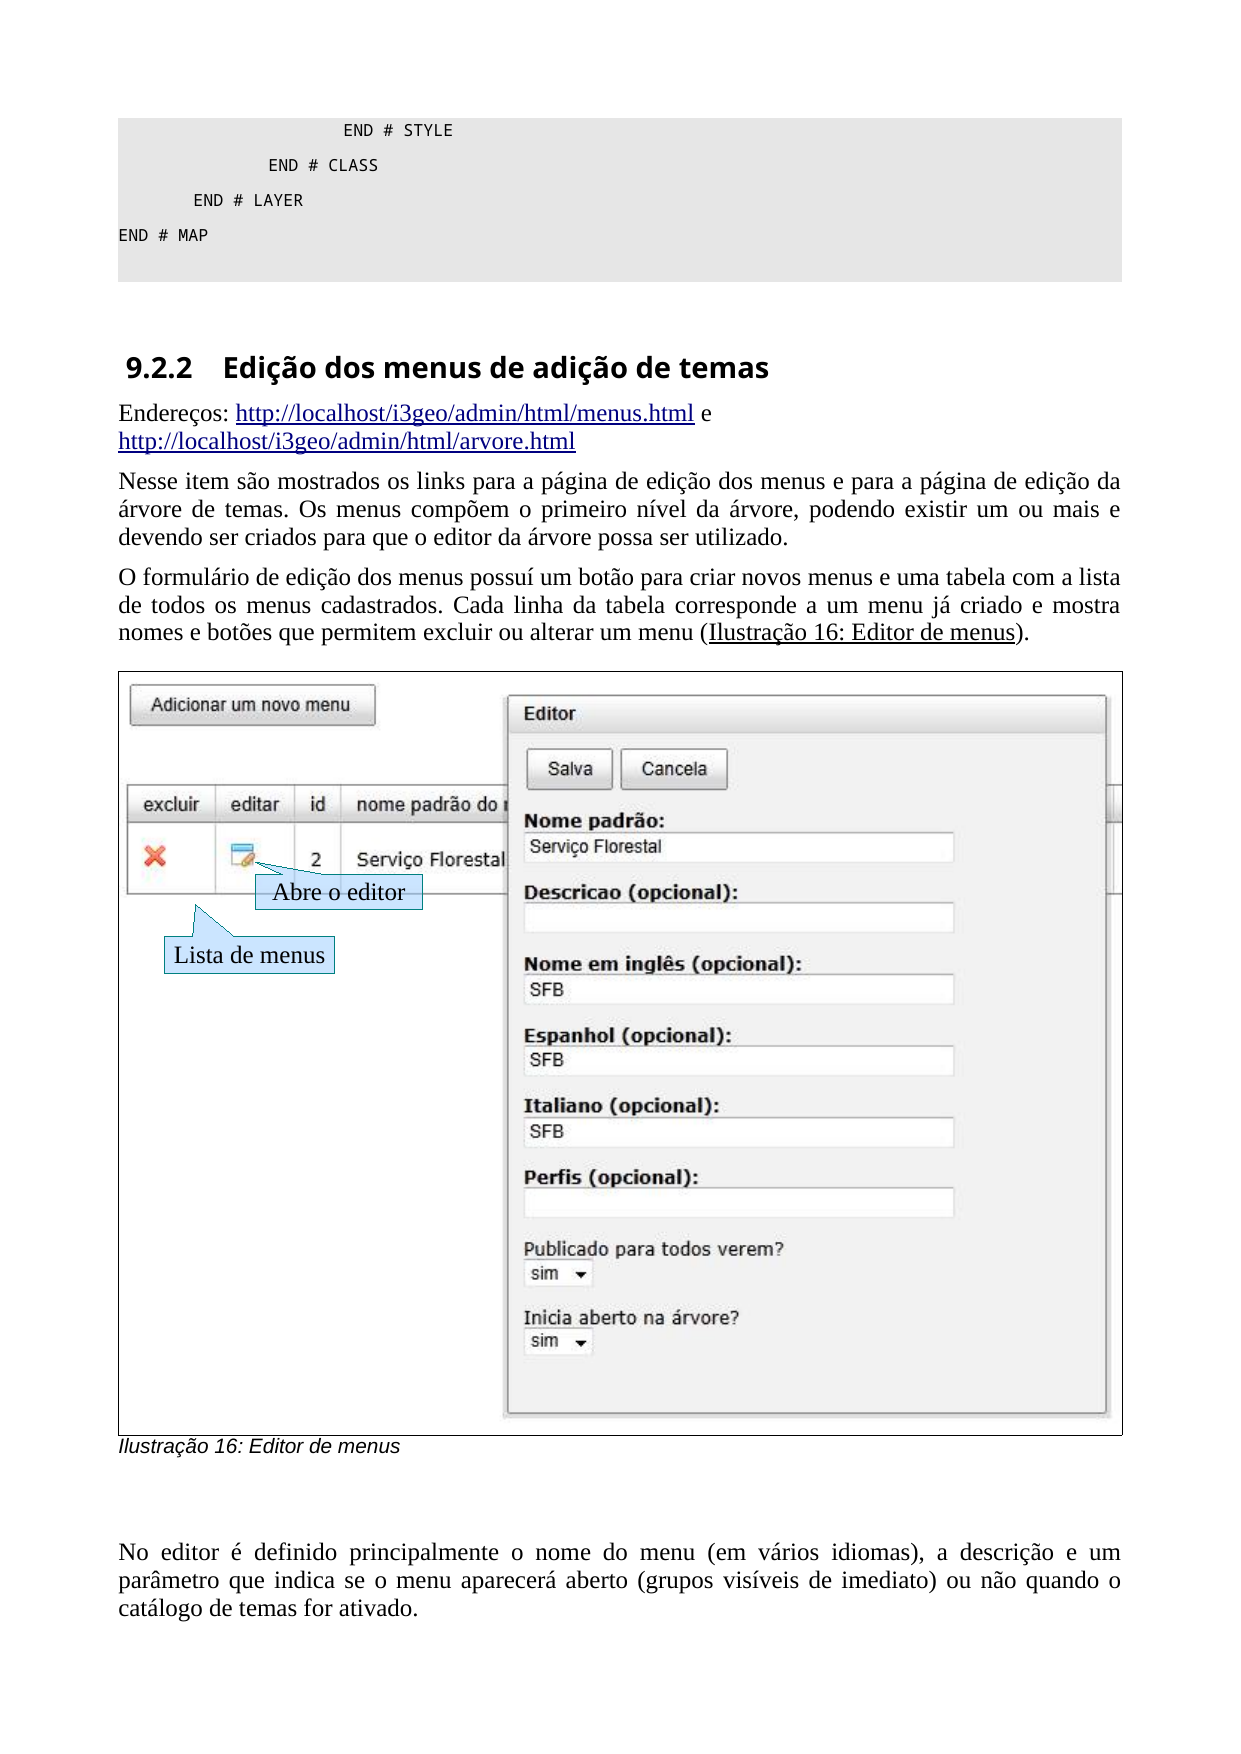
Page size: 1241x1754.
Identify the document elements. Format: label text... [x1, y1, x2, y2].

text A construção do armazém de MAPFILES é um aspecto fundamental no i3Geo pois permite o reaproveitamento das camadas em diferentes situações. Com base em uma instalação do i3Geo podem ser criados inúmeros mapas compondo as camadas disponíveis nos MAPFILES do armazém. Isso não seria possível se as camadas ficassem todas definidas nos MAPFILES de inicialização. [256, 863, 422, 909]
text END # MAP [118, 223, 1122, 246]
subtitle Edição dos menus de adição de temas [118, 347, 1122, 387]
text END # CLASS [118, 153, 1122, 176]
text Endereços: http://localhost/i3geo/admin/html/menus.html e http://localhost/i3geo/admin/html/arvore.html [118, 399, 1122, 455]
text No editor é definido principalmente o nome do menu (em vários idiomas), a descrição e um parâmetro que indica se o menu aparecerá aberto (grupos visíveis de imediato) ou não quando o catálogo de temas for ativado. [118, 1538, 1122, 1622]
text O formulário de edição dos menus possuí um botão para criar novos menus e uma tabela com a lista de todos os menus cadastrados. Cada linha da tabela corresponde a um menu já criado e mostra nomes e botões que permitem excluir ou alterar um menu (Ilustração 16: Editor de menus). [118, 563, 1122, 646]
picture [119, 672, 1122, 1435]
text Nesse item são mostrados os links para a página de edição dos menus e para a página de edição da árvore de temas. Os menus compõem o primeiro nível da árvore, podendo existir um ou mais e devendo ser criados para que o editor da árvore possa ser utilizado. [118, 467, 1122, 551]
text END # LAYER [118, 188, 1122, 211]
text END # STYLE [118, 118, 1122, 141]
text Ilustração 16: Editor de menus [118, 1436, 1122, 1458]
text A construção do armazém de MAPFILES é um aspecto fundamental no i3Geo pois permite o reaproveitamento das camadas em diferentes situações. Com base em uma instalação do i3Geo podem ser criados inúmeros mapas compondo as camadas disponíveis nos MAPFILES do armazém. Isso não seria possível se as camadas ficassem todas definidas nos MAPFILES de inicialização. [165, 904, 334, 973]
